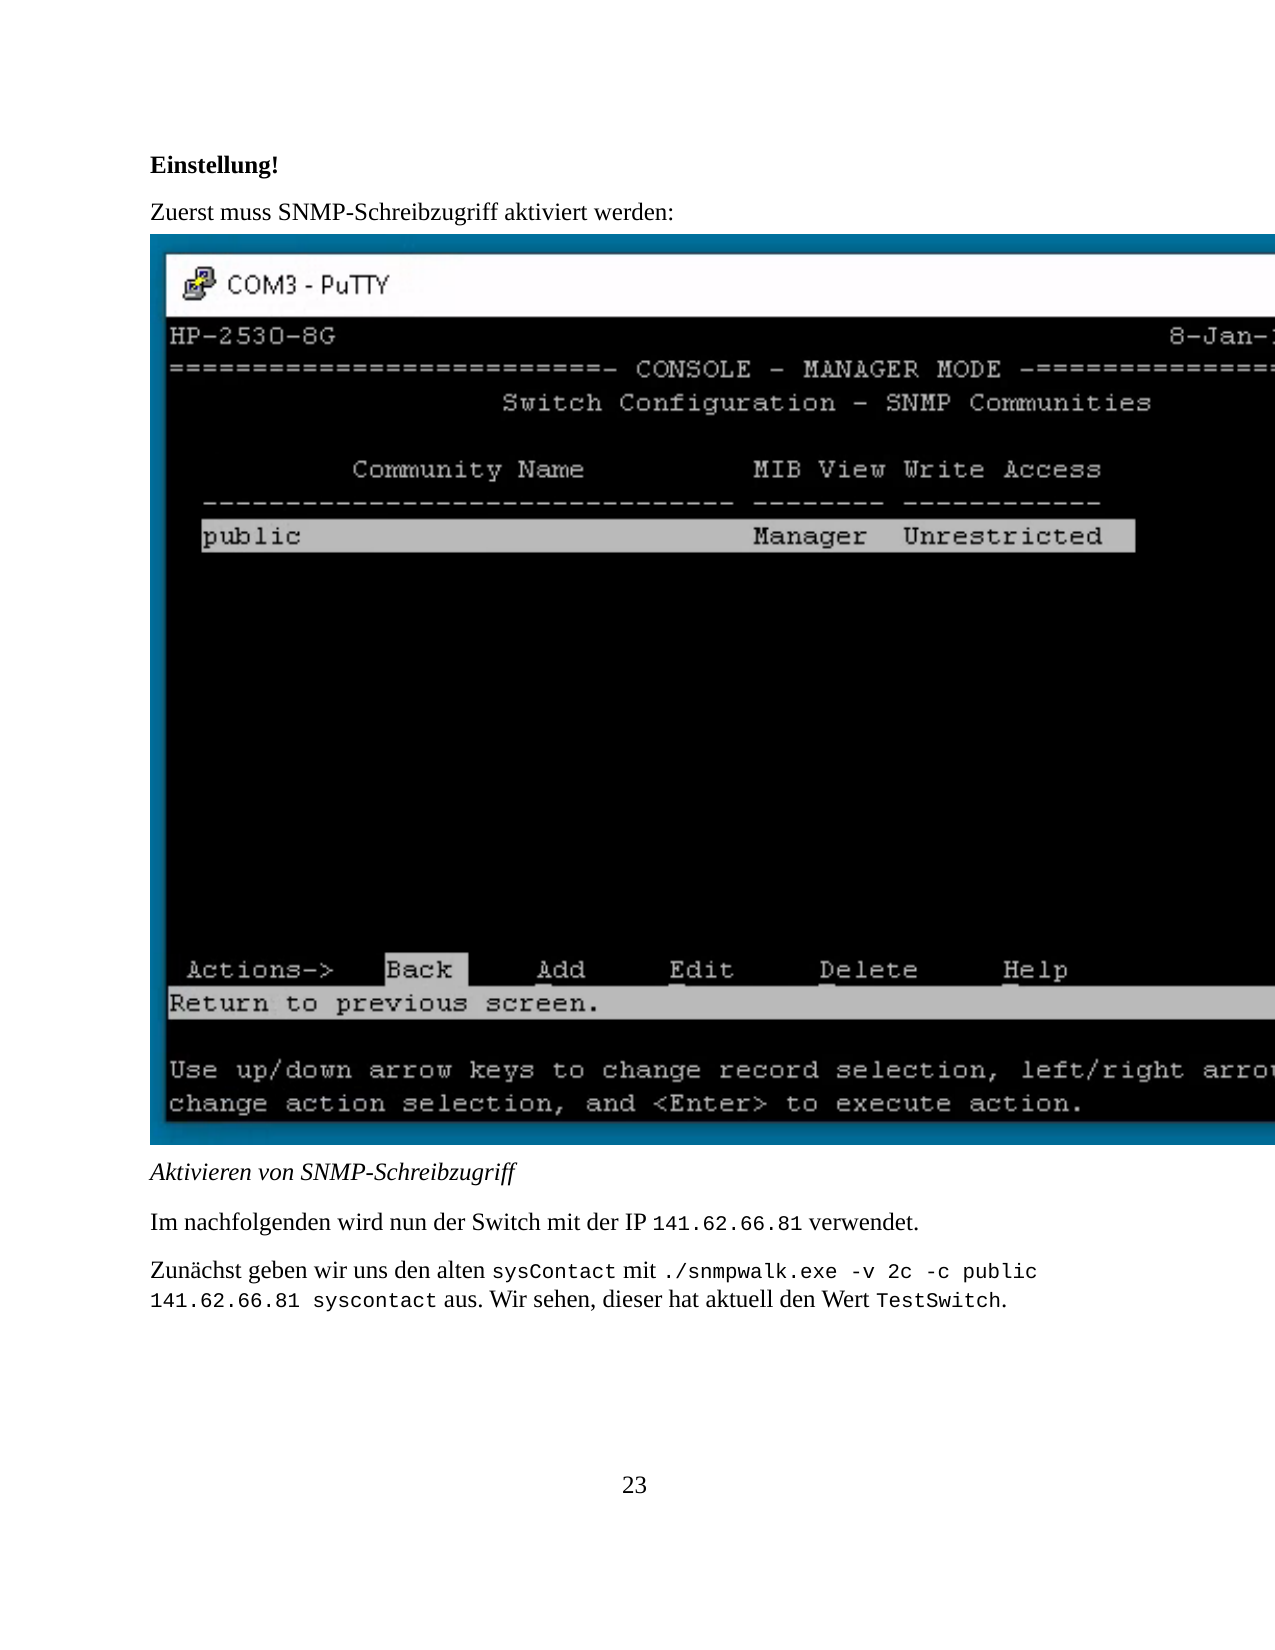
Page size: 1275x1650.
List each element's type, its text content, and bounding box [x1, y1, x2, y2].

text Zunächst geben wir uns den alten sysContact mit ./snmpwalk.exe -v 2c -c public 141.62.66.81 syscontact aus. Wir sehen, dieser hat aktuell den Wert TestSwitch. [150, 1255, 1125, 1314]
text Einstellung! [150, 150, 1125, 179]
text Im nachfolgenden wird nun der Switch mit der IP 141.62.66.81 verwendet. [150, 1207, 1125, 1237]
text Aktivieren von SNMP-Schreibzugriff [150, 1157, 1125, 1186]
text Zuerst muss SNMP-Schreibzugriff aktiviert werden: [150, 197, 1125, 225]
picture [162, 253, 1275, 1123]
